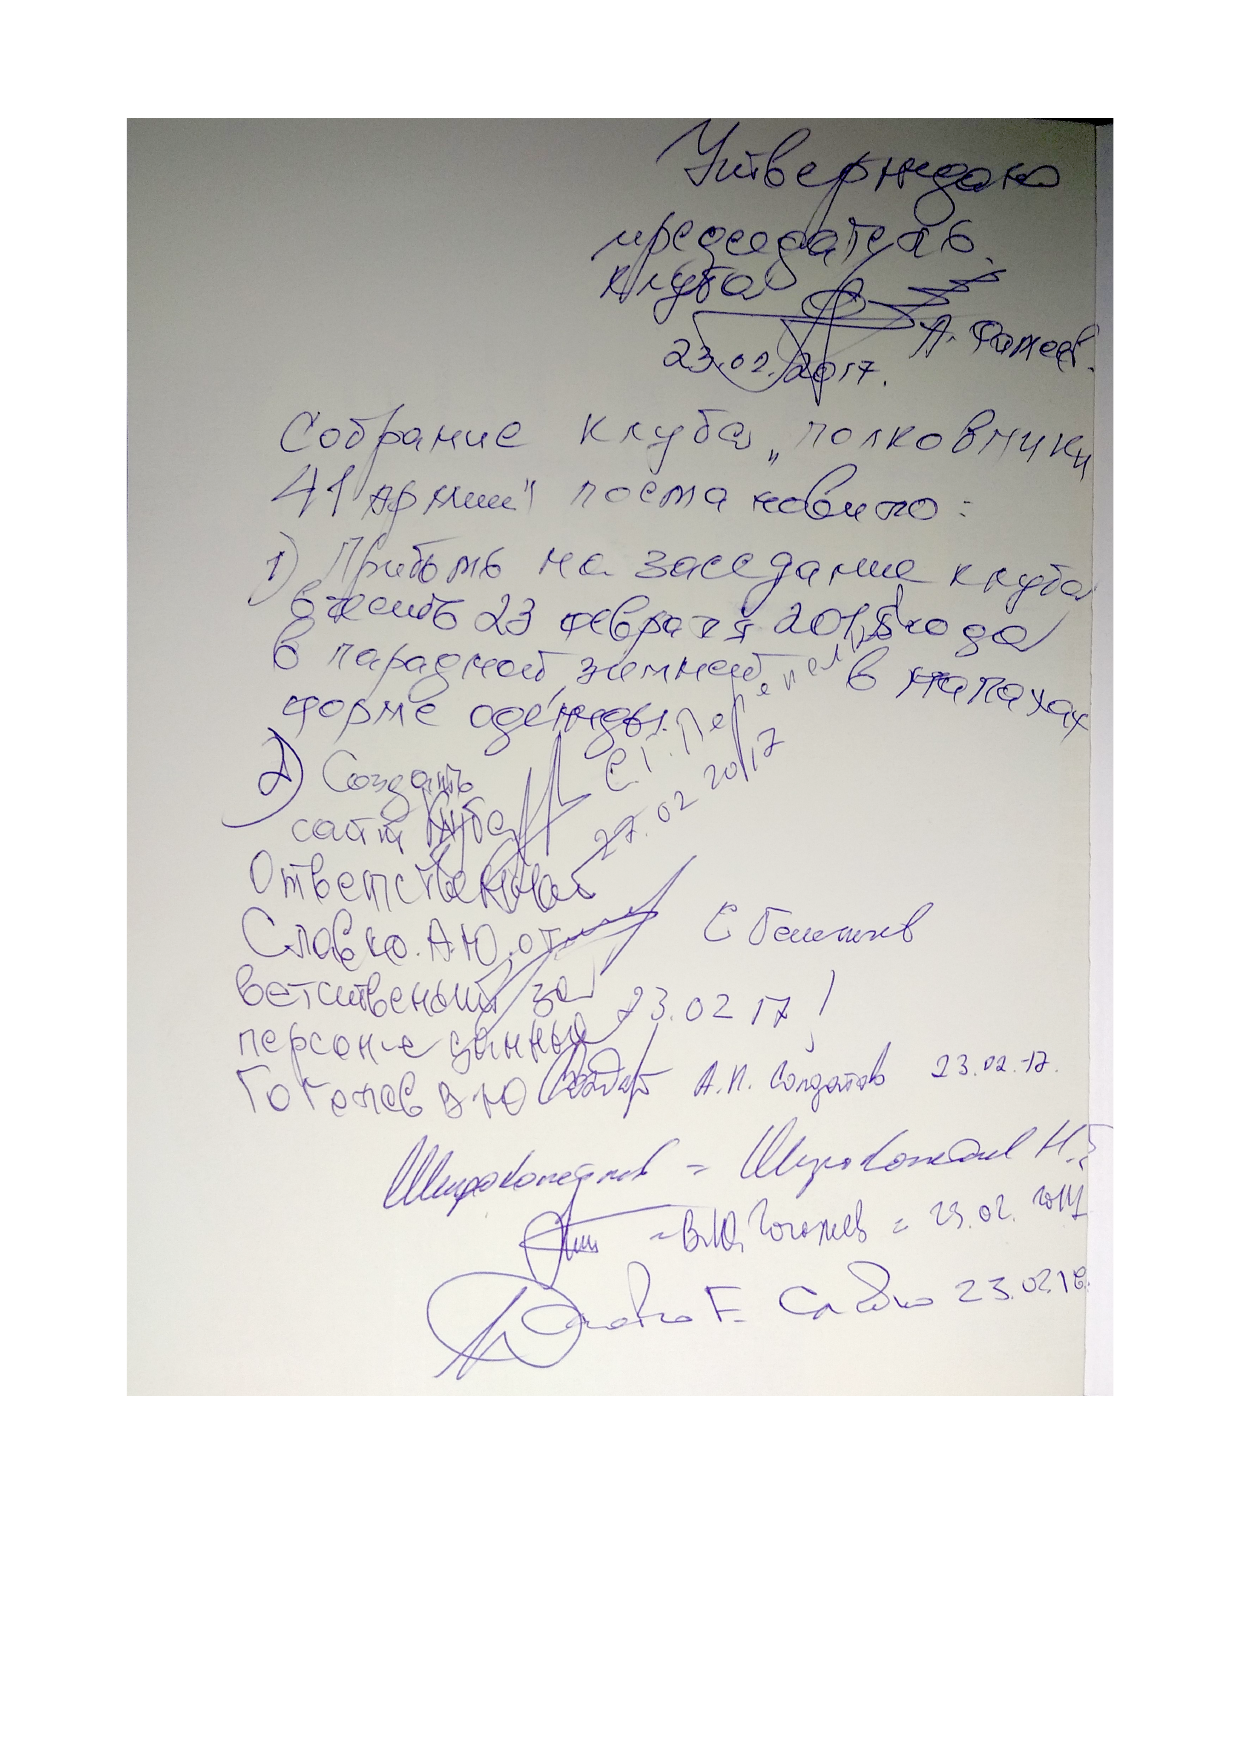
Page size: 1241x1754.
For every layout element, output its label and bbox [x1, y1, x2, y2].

picture [126, 118, 1114, 1396]
